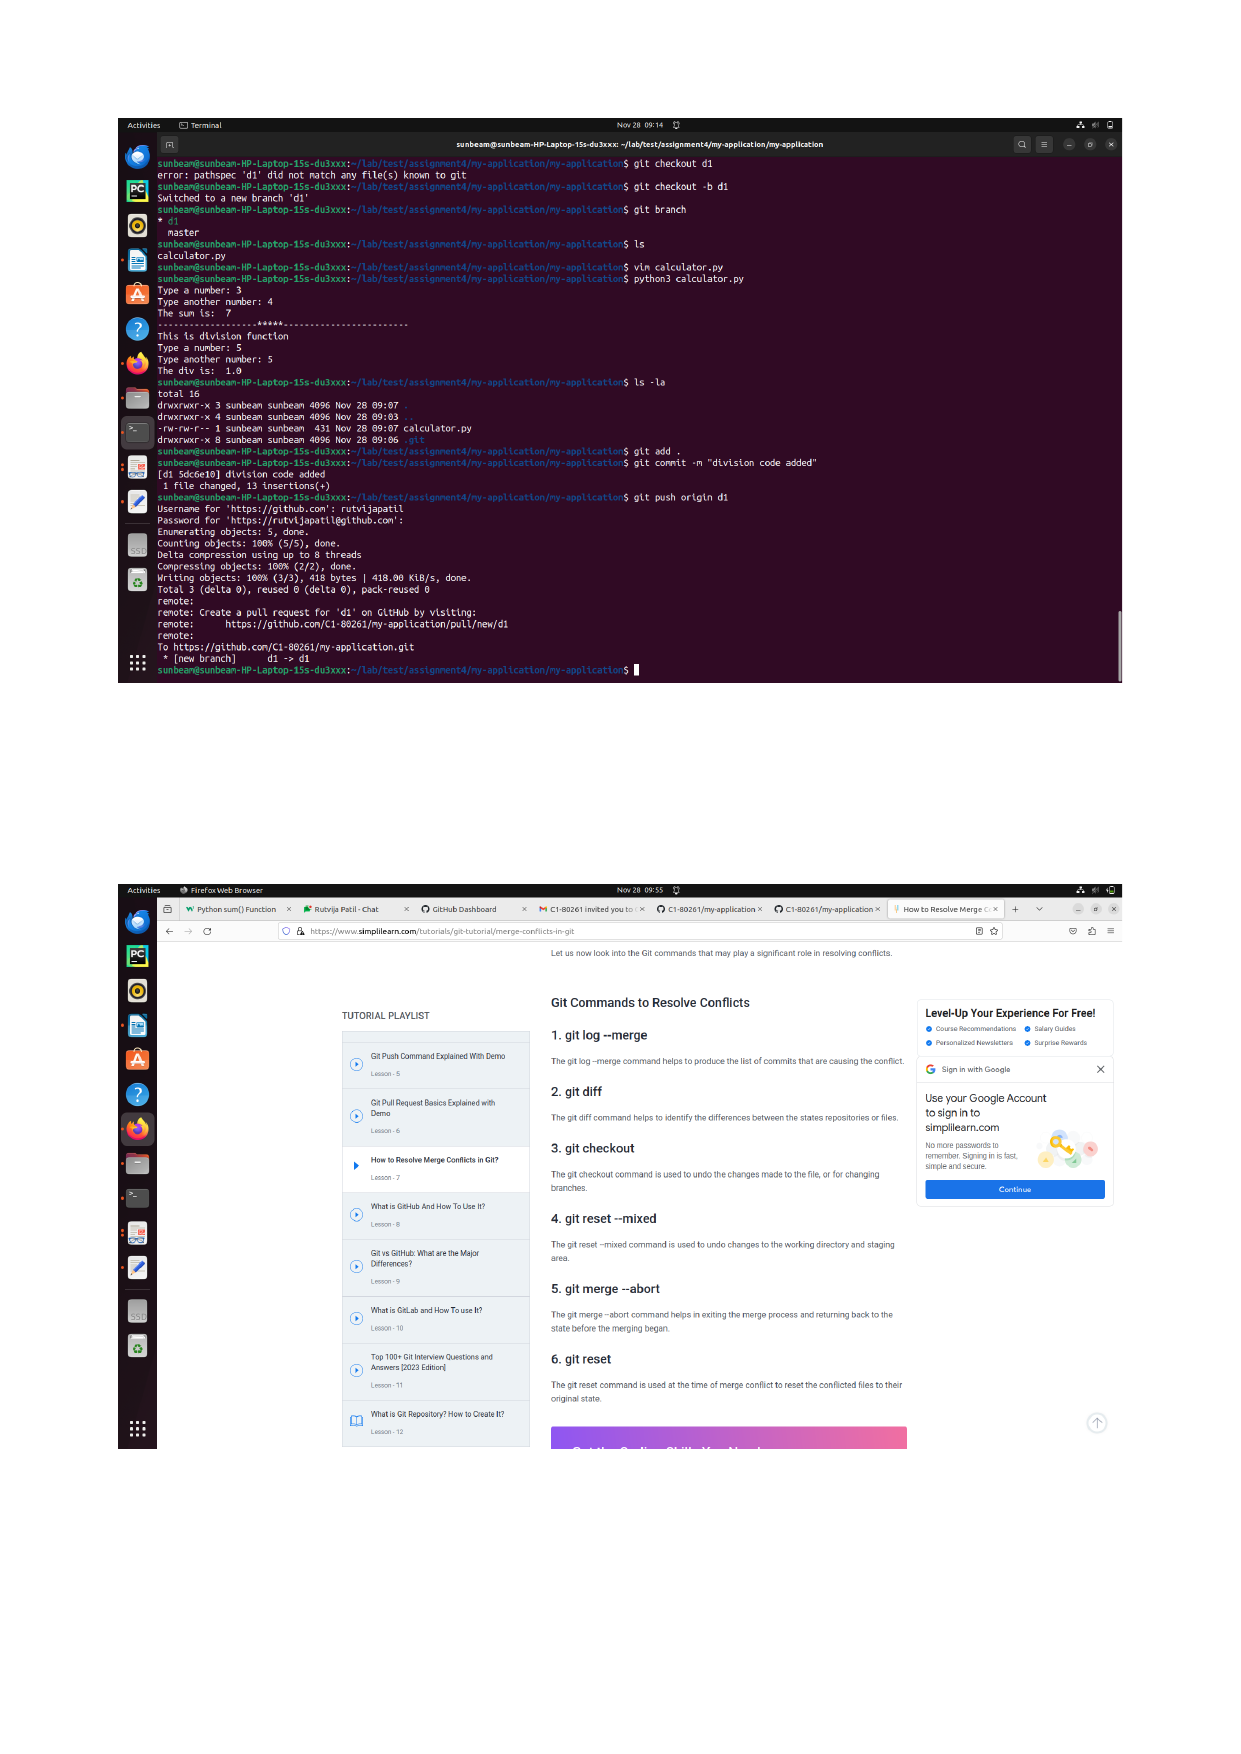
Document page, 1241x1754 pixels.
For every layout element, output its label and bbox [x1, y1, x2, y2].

picture [118, 118, 1123, 683]
picture [118, 884, 1123, 1449]
